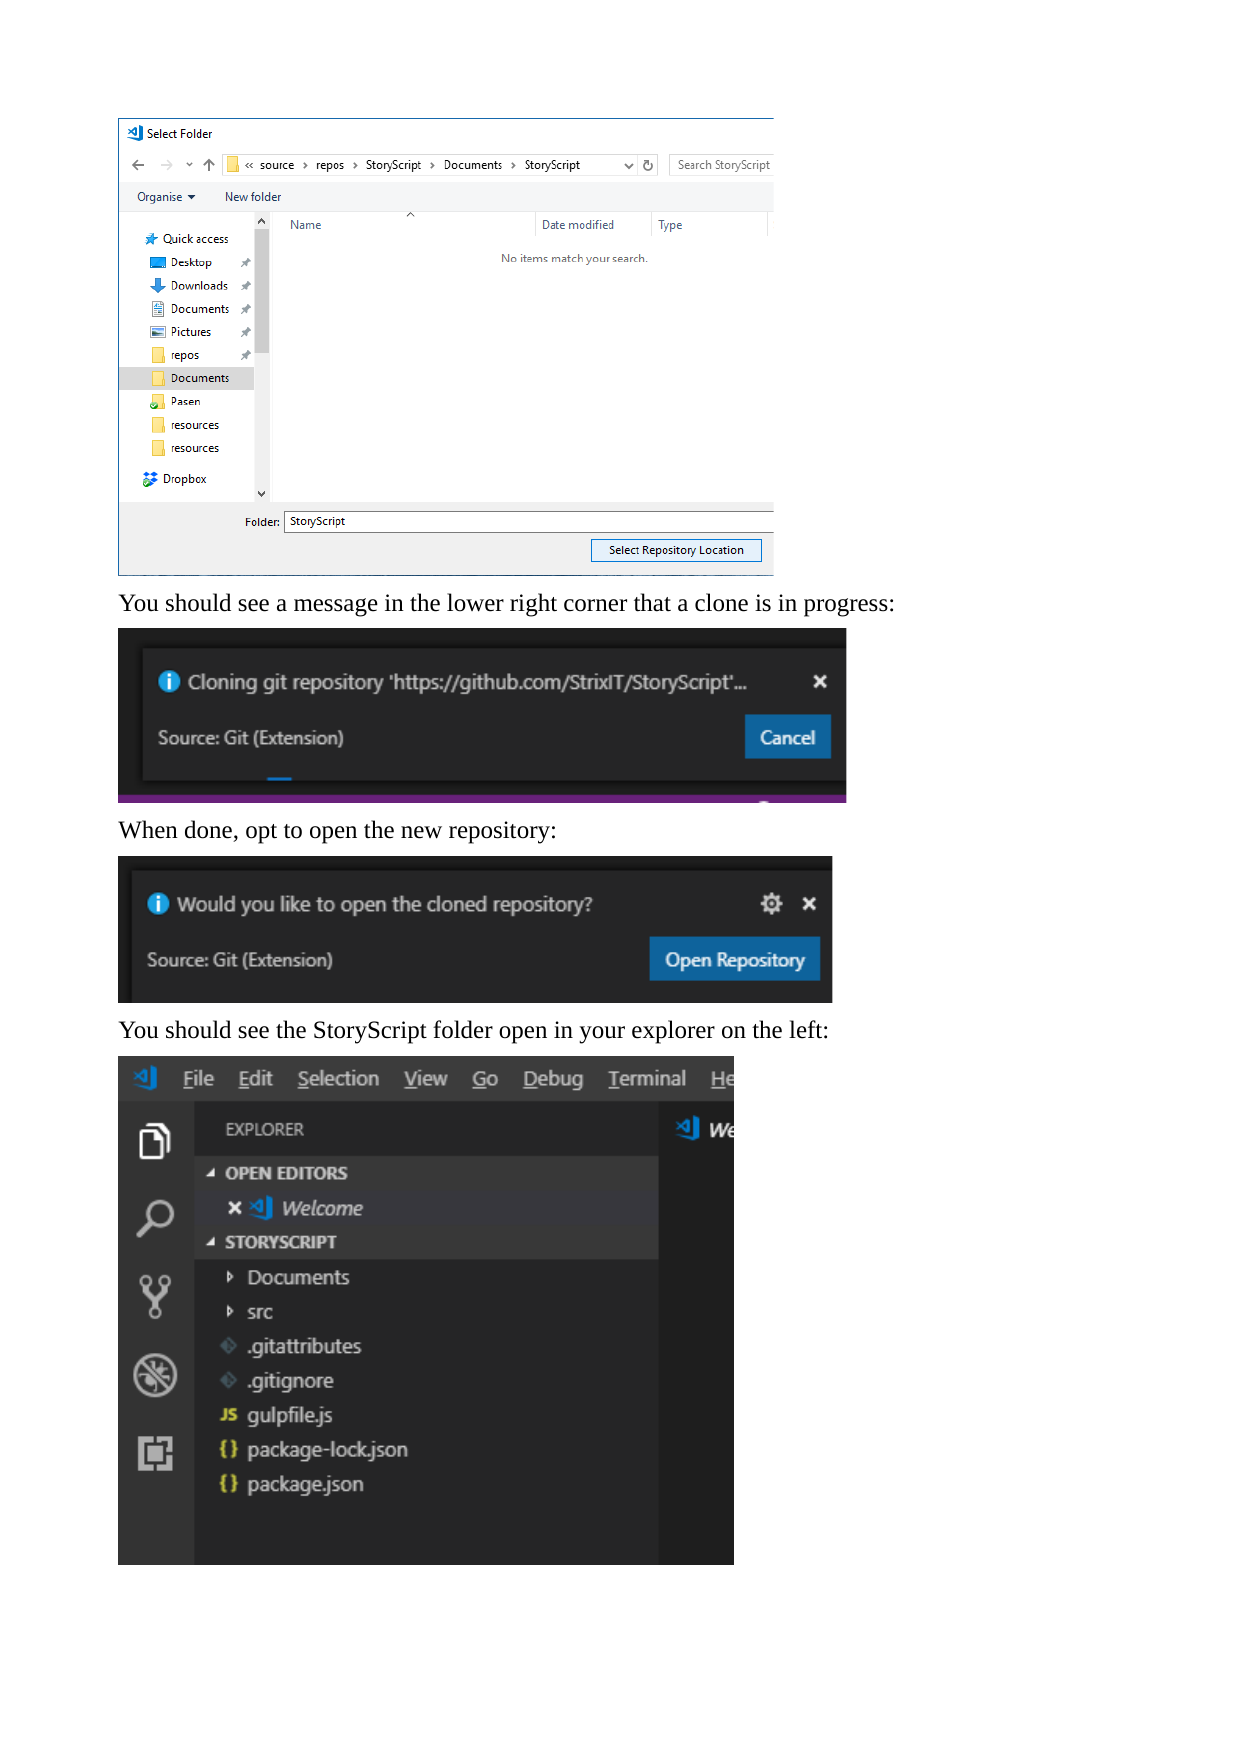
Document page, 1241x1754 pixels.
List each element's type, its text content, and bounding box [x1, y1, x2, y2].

text You should see the StoryScript folder open in your explorer on the left: [118, 1015, 1122, 1044]
text When done, opt to open the new repository: [118, 815, 1122, 843]
text You should see a message in the lower right corner that a clone is in progress: [118, 588, 1122, 616]
